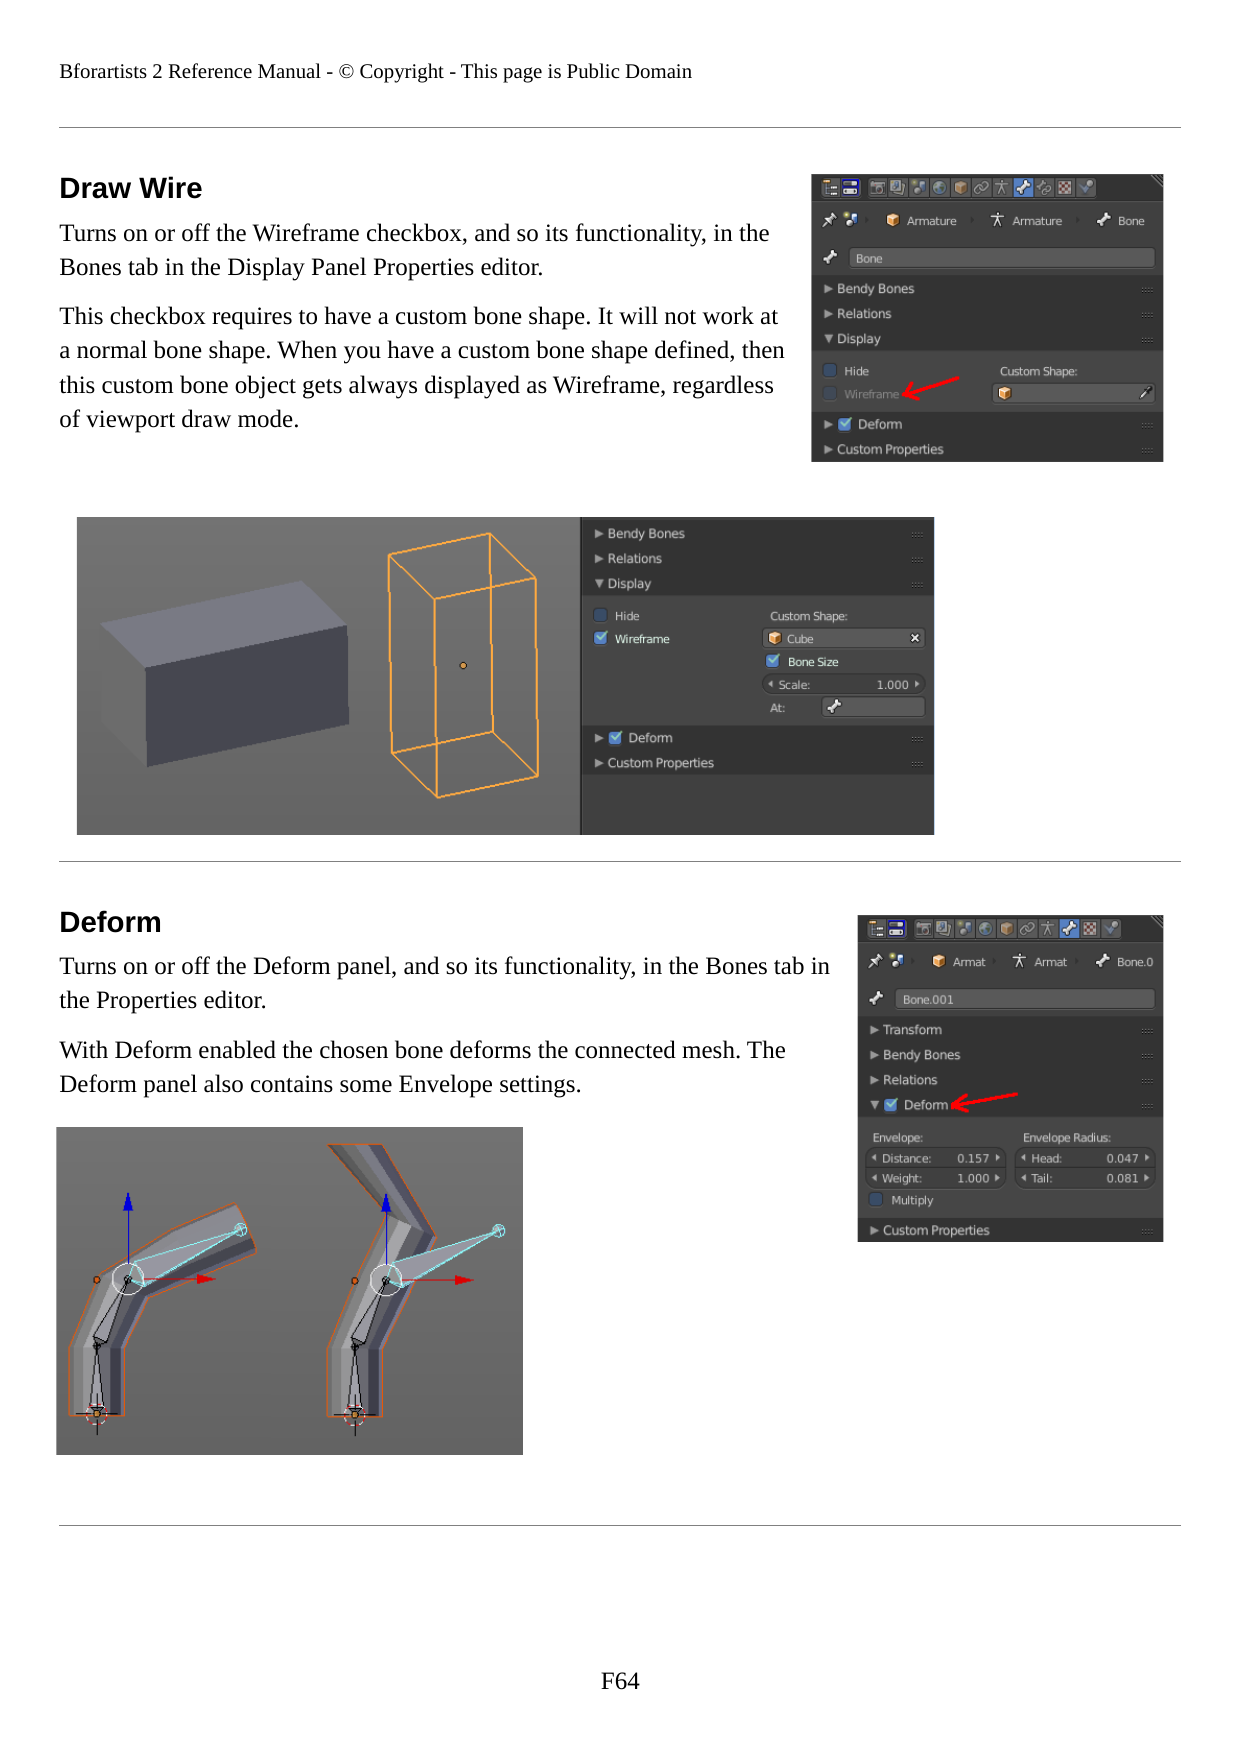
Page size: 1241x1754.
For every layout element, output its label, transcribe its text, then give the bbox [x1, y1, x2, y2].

subtitle Deform [59, 905, 1181, 939]
text This checkbox requires to have a custom bone shape. It will not work at a normal bone shape. When you have a custom bone shape defined, then this custom bone object gets always displayed as Wireframe, regardless of viewport draw mode. [59, 301, 811, 433]
picture [76, 517, 935, 835]
subtitle Draw Wire [59, 171, 1181, 205]
text With Deform enabled the chosen bone deforms the connected mesh. The Deform panel also contains some Envelope settings. [59, 1035, 857, 1098]
text Turns on or off the Wireframe checkbox, and so its functionality, in the Bones tab in the Display Panel Properties editor. [59, 218, 811, 281]
text Turns on or off the Deform panel, and so its functionality, in the Bones tab in the Properties editor. [59, 951, 857, 1014]
picture [811, 174, 1164, 462]
picture [857, 915, 1164, 1242]
picture [56, 1127, 523, 1455]
